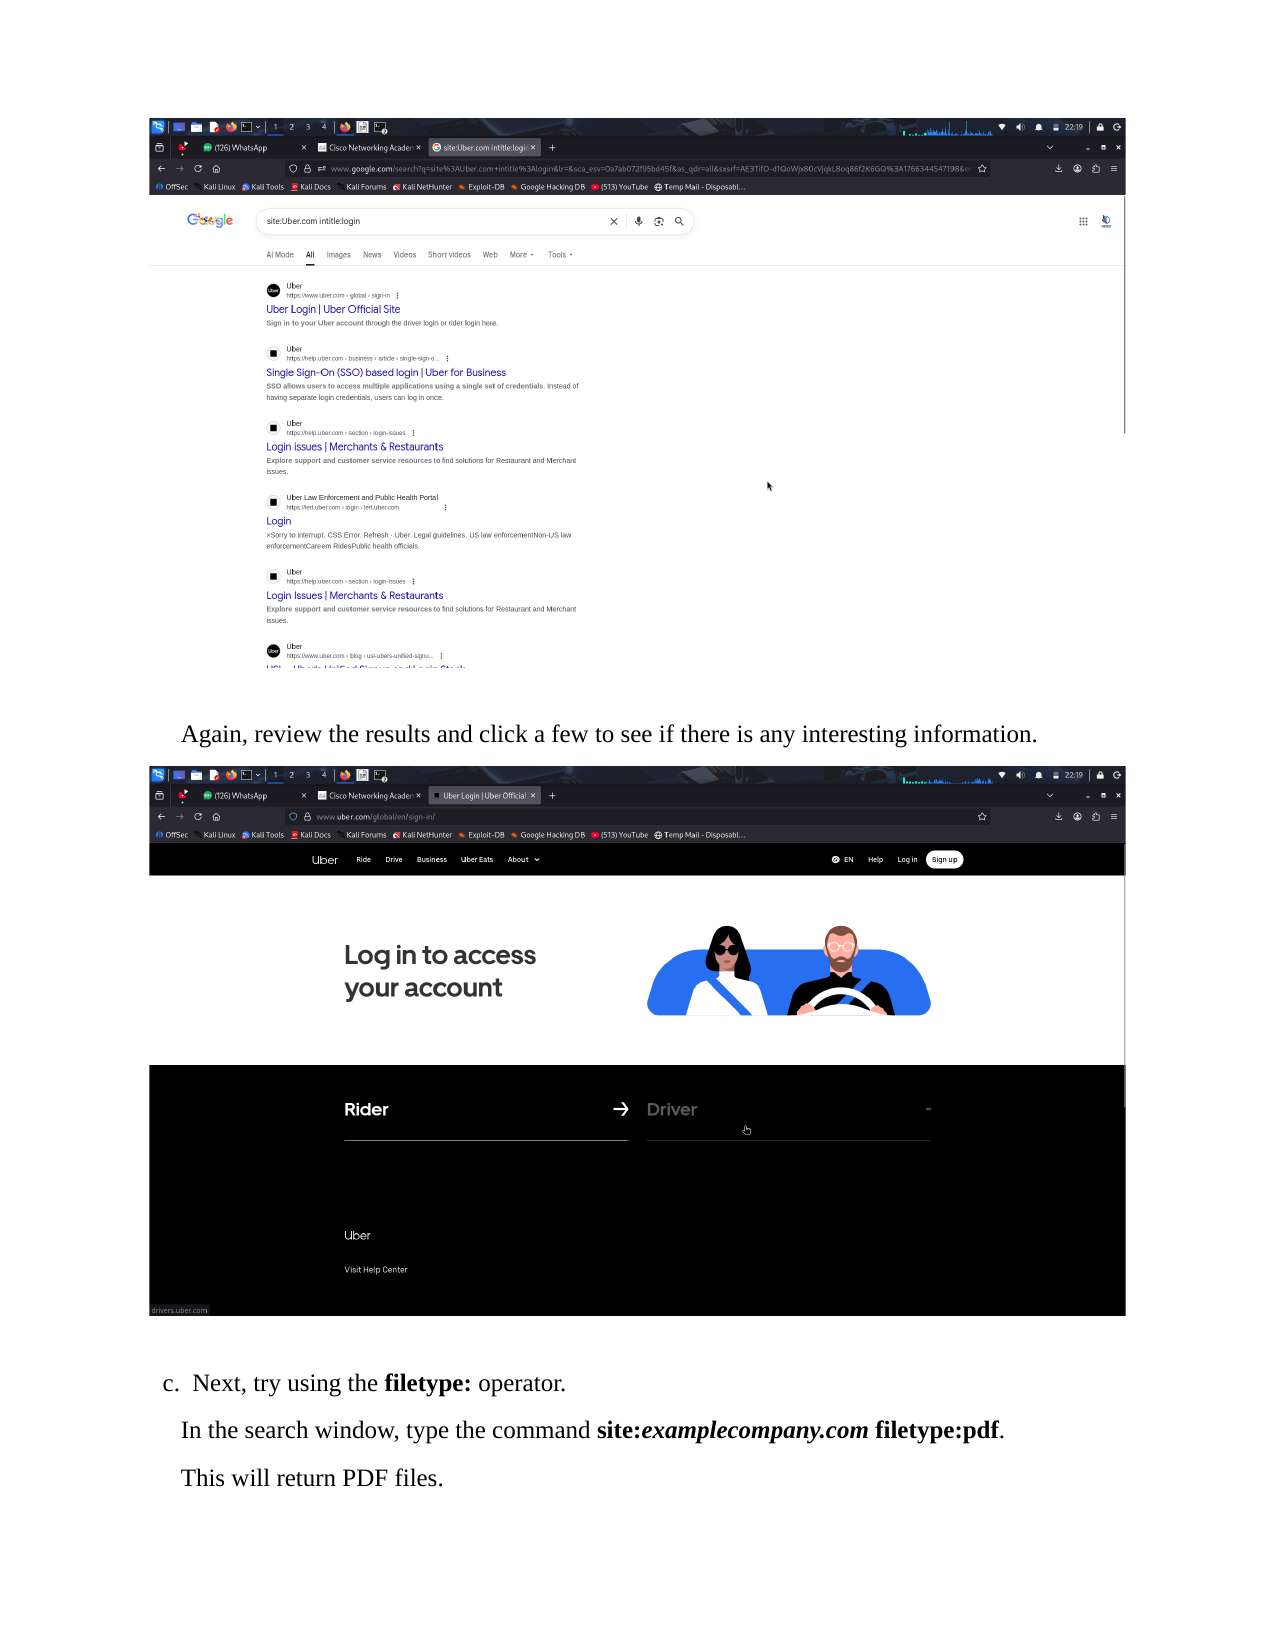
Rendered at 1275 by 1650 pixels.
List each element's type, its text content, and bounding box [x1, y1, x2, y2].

text Again, review the results and click a few to see if there is any interesting information. [181, 719, 1157, 748]
text This will return PDF files. [181, 1463, 1157, 1492]
picture [149, 118, 1126, 668]
list Next, try using the filetype: operator. [162, 1368, 1157, 1396]
picture [149, 766, 1126, 1316]
text In the search window, type the command site:examplecompany.com filetype:pdf. [181, 1415, 1157, 1444]
